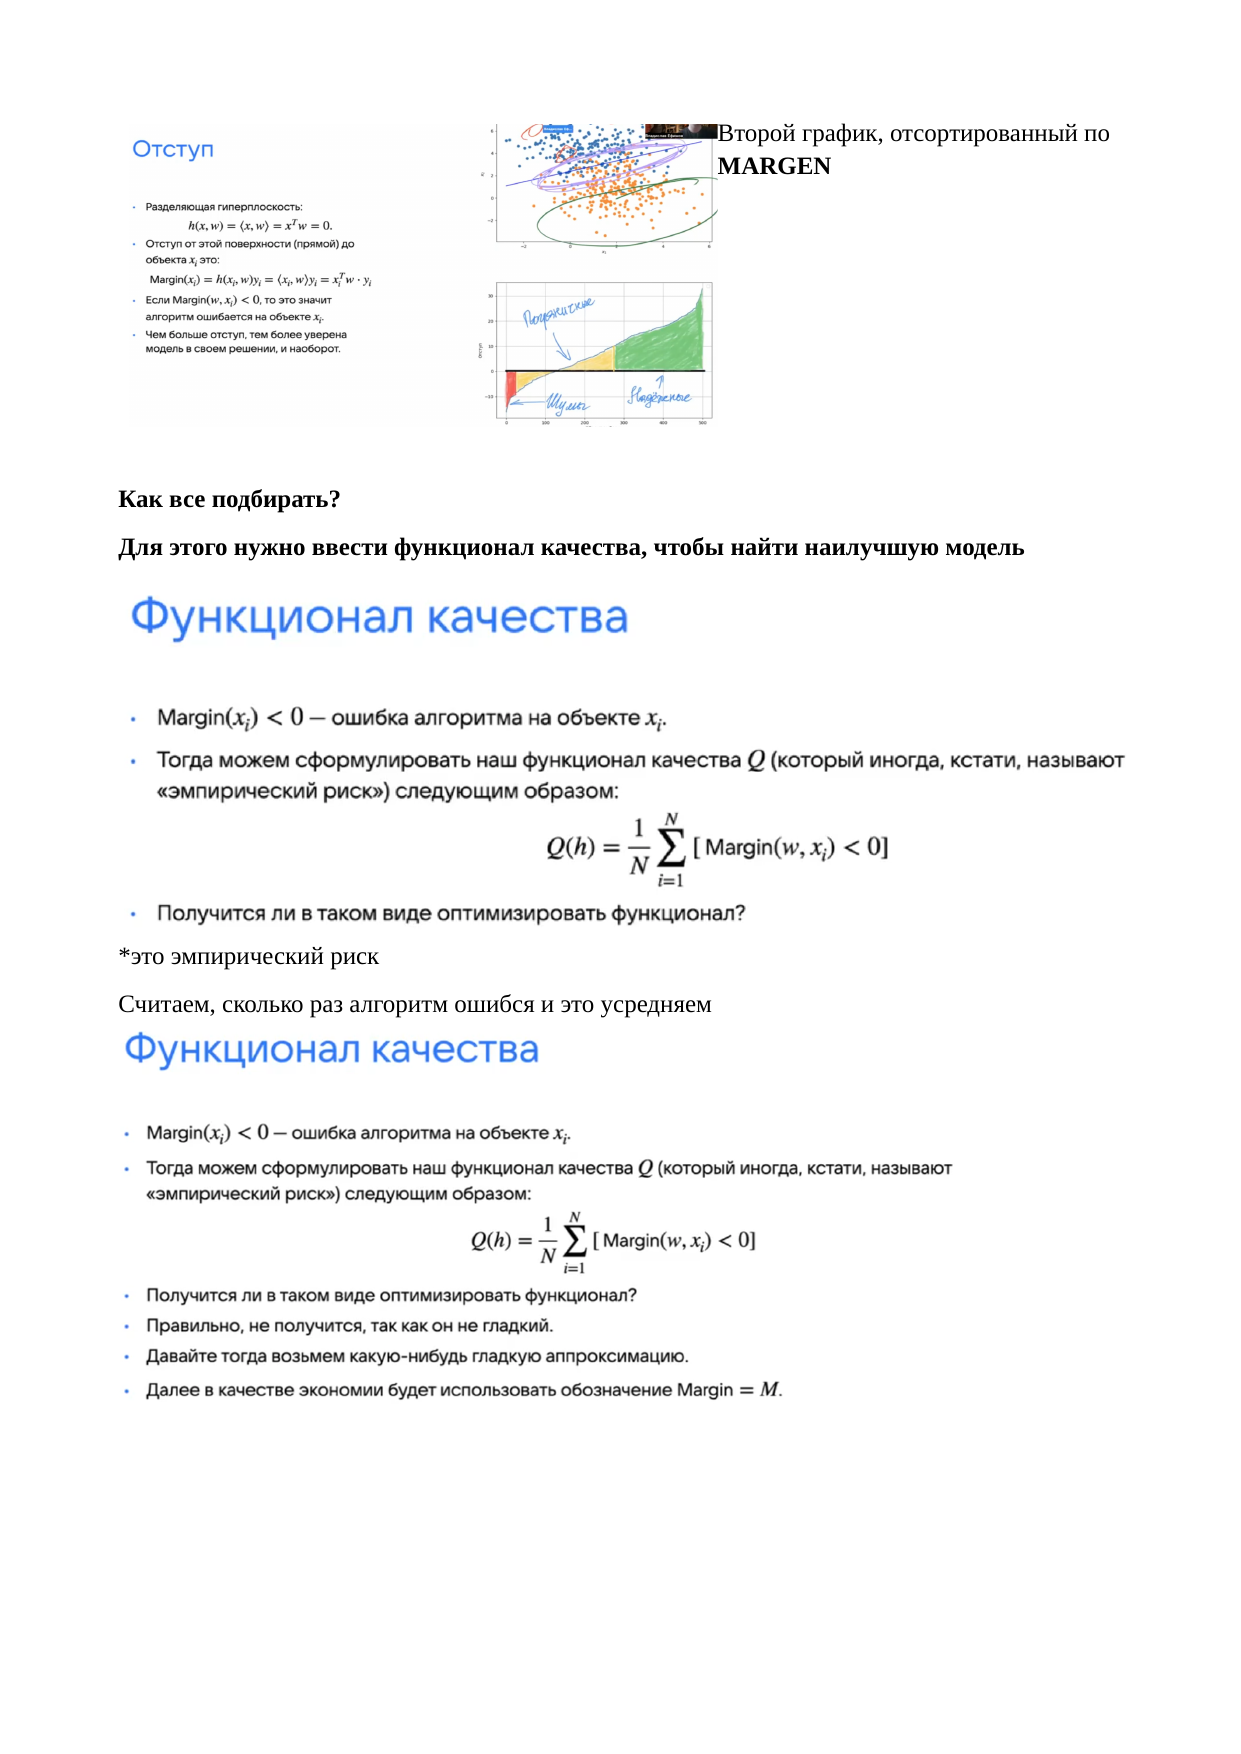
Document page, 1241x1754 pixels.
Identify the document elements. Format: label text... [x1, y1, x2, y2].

text Для этого нужно ввести функционал качества, чтобы найти наилучшую модель [118, 532, 1122, 561]
picture [129, 124, 718, 427]
text Как все подбирать? [118, 484, 1122, 513]
text Второй график, отсортированный по MARGEN [118, 118, 1122, 180]
picture [119, 1031, 958, 1407]
text Считаем, сколько раз алгоритм ошибся и это усредняем [118, 989, 1122, 1017]
picture [124, 595, 1128, 937]
text *это эмпирический риск [118, 579, 1122, 970]
